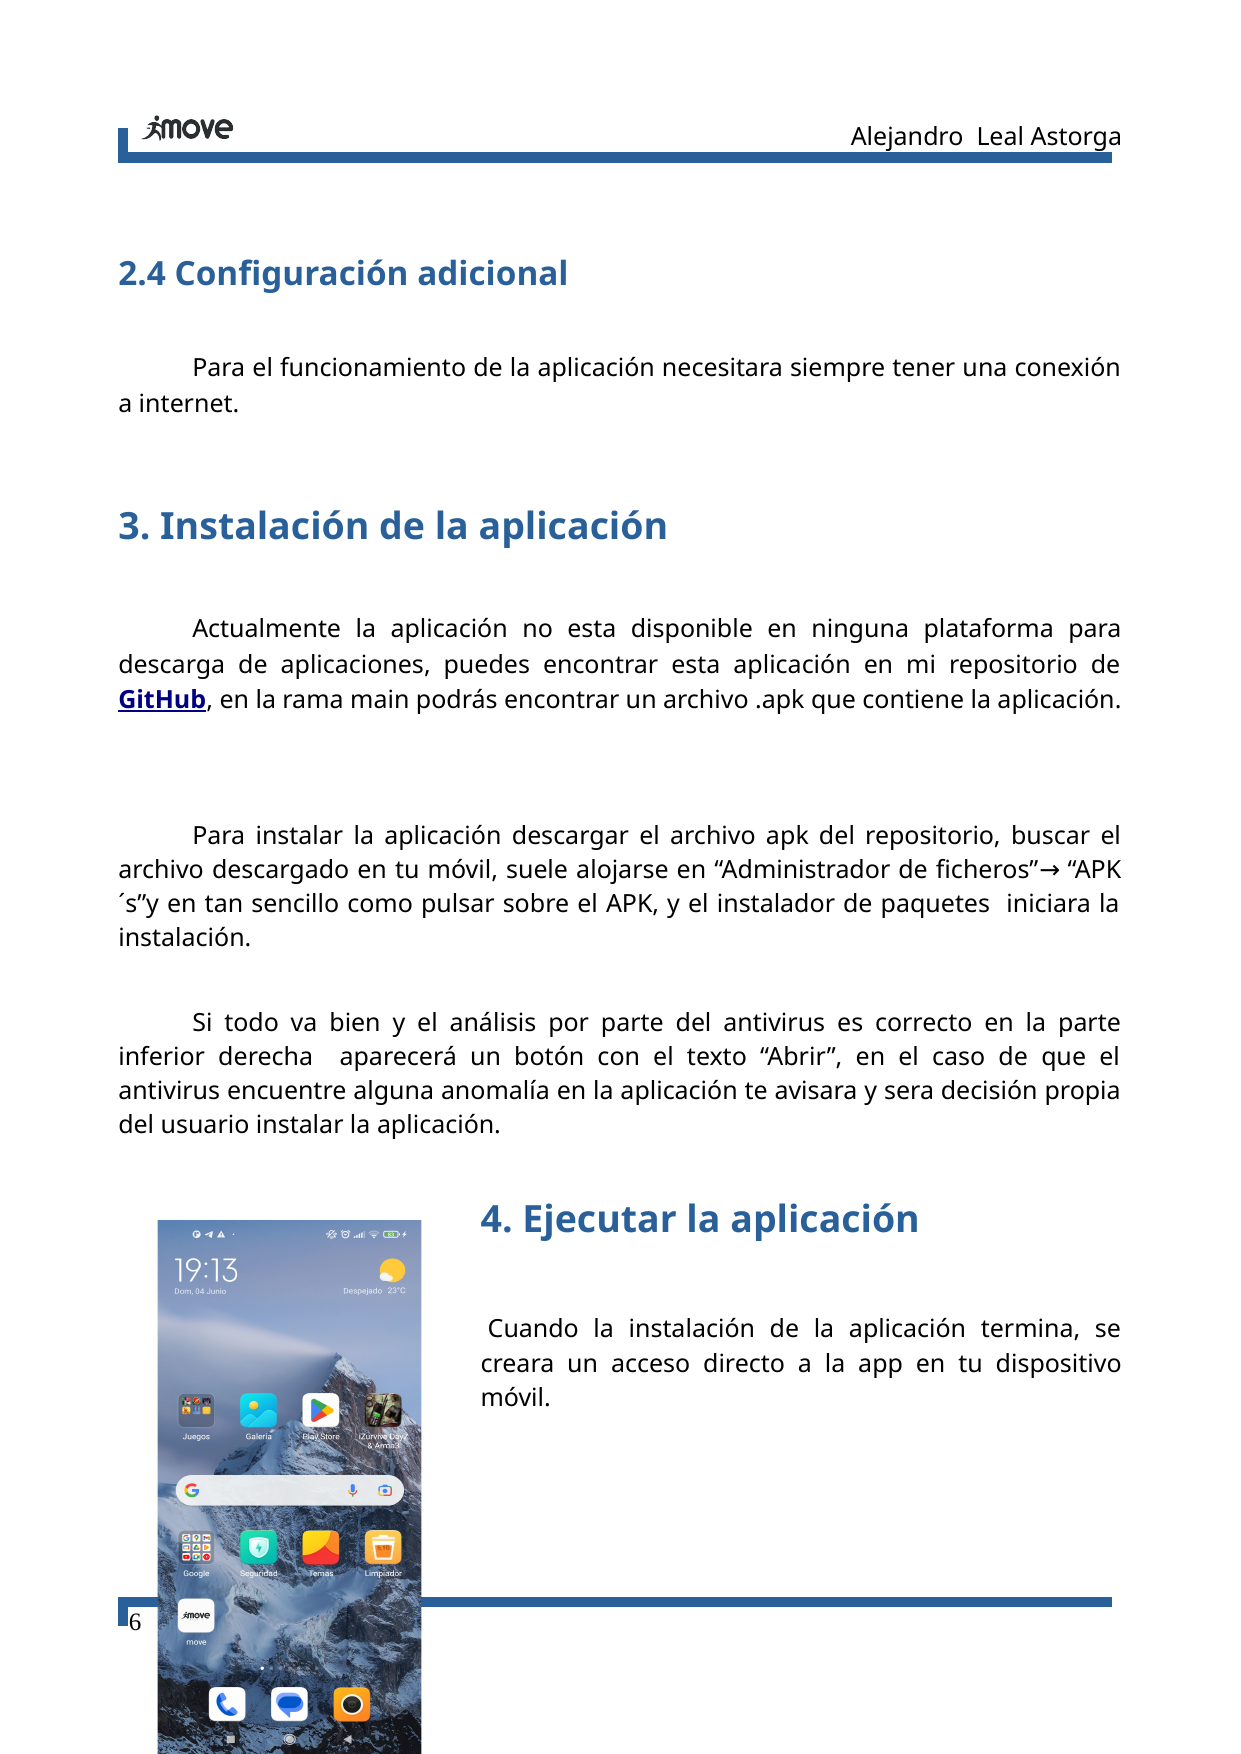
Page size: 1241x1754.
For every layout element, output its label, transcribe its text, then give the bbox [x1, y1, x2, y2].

picture [157, 1220, 422, 1754]
text Para instalar la aplicación descargar el archivo apk del repositorio, buscar el archivo descargado en tu móvil, suele alojarse en “Administrador de ficheros”→ “APK´s”y en tan sencillo como pulsar sobre el APK, y el instalador de paquetes iniciara la instalación. [118, 817, 1122, 954]
text Si todo va bien y el análisis por parte del antivirus es correcto en la parte inferior derecha aparecerá un botón con el texto “Abrir”, en el caso de que el antivirus encuentre alguna anomalía en la aplicación te avisara y sera decisión propia del usuario instalar la aplicación. [118, 1005, 1122, 1141]
text 2.4 Configuración adicional [118, 249, 1122, 295]
text Para el funcionamiento de la aplicación necesitara siempre tener una conexión a internet. [118, 340, 1122, 420]
picture [140, 113, 234, 141]
text Actualmente la aplicación no esta disponible en ninguna plataforma para descarga de aplicaciones, puedes encontrar esta aplicación en mi repositorio de GitHub, en la rama main podrás encontrar un archivo .apk que contiene la aplicación. [118, 602, 1122, 715]
text Cuando la instalación de la aplicación termina, se creara un acceso directo a la app en tu dispositivo móvil. [422, 1311, 1122, 1413]
text 4. Ejecutar la aplicación [118, 1192, 1122, 1243]
text 3. Instalación de la aplicación [118, 500, 1122, 551]
text [118, 1311, 157, 1413]
